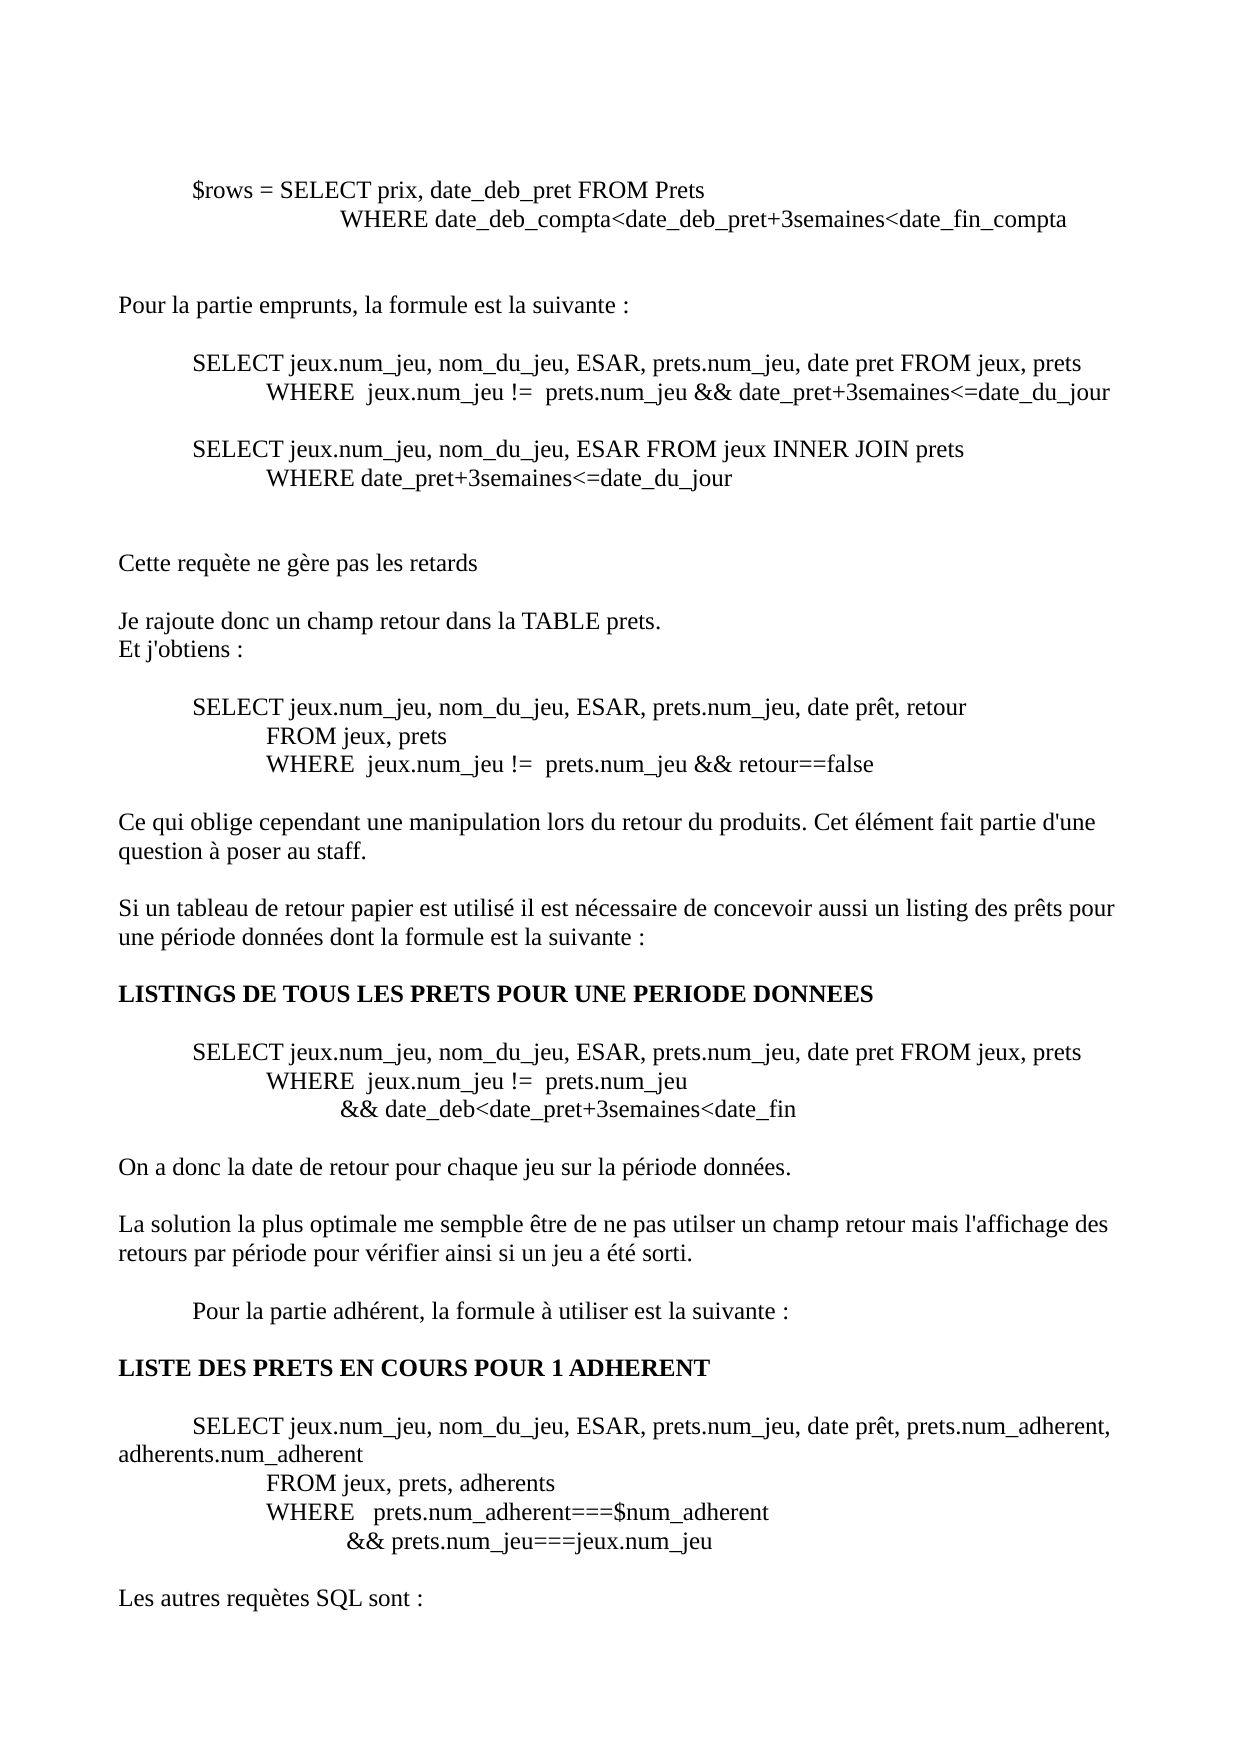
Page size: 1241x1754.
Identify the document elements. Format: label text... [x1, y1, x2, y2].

text && date_deb<date_pret+3semaines<date_fin [118, 1094, 1122, 1123]
text Si un tableau de retour papier est utilisé il est nécessaire de concevoir aussi un listing des prêts pour une période données dont la formule est la suivante : [118, 893, 1122, 951]
text LISTINGS DE TOUS LES PRETS POUR UNE PERIODE DONNEES [118, 979, 1122, 1008]
text WHERE date_pret+3semaines<=date_du_jour [118, 463, 1122, 492]
text WHERE prets.num_adherent===$num_adherent [118, 1497, 1122, 1526]
text WHERE date_deb_compta<date_deb_pret+3semaines<date_fin_compta [118, 204, 1122, 233]
text Et j'obtiens : [118, 634, 1122, 663]
text SELECT jeux.num_jeu, nom_du_jeu, ESAR, prets.num_jeu, date prêt, retour [118, 692, 1122, 721]
text WHERE jeux.num_jeu != prets.num_jeu [118, 1066, 1122, 1094]
text Les autres requètes SQL sont : [118, 1583, 1122, 1612]
text Ce qui oblige cependant une manipulation lors du retour du produits. Cet élément fait partie d'une question à poser au staff. [118, 807, 1122, 864]
text SELECT jeux.num_jeu, nom_du_jeu, ESAR, prets.num_jeu, date pret FROM jeux, prets [118, 348, 1122, 377]
text FROM jeux, prets, adherents [118, 1468, 1122, 1497]
text La solution la plus optimale me sempble être de ne pas utilser un champ retour mais l'affichage des retours par période pour vérifier ainsi si un jeu a été sorti. [118, 1209, 1122, 1267]
text Pour la partie emprunts, la formule est la suivante : [118, 291, 1122, 319]
text && prets.num_jeu===jeux.num_jeu [118, 1526, 1122, 1554]
text SELECT jeux.num_jeu, nom_du_jeu, ESAR, prets.num_jeu, date pret FROM jeux, prets [118, 1037, 1122, 1066]
text On a donc la date de retour pour chaque jeu sur la période données. [118, 1152, 1122, 1181]
text Cette requète ne gère pas les retards [118, 548, 1122, 577]
text SELECT jeux.num_jeu, nom_du_jeu, ESAR FROM jeux INNER JOIN prets [118, 434, 1122, 463]
text SELECT jeux.num_jeu, nom_du_jeu, ESAR, prets.num_jeu, date prêt, prets.num_adherent, adherents.num_adherent [118, 1411, 1122, 1468]
text Pour la partie adhérent, la formule à utiliser est la suivante : [118, 1296, 1122, 1324]
text $rows = SELECT prix, date_deb_pret FROM Prets [118, 176, 1122, 204]
text WHERE jeux.num_jeu != prets.num_jeu && date_pret+3semaines<=date_du_jour [118, 377, 1122, 406]
text FROM jeux, prets [118, 721, 1122, 749]
text LISTE DES PRETS EN COURS POUR 1 ADHERENT [118, 1353, 1122, 1382]
text WHERE jeux.num_jeu != prets.num_jeu && retour==false [118, 749, 1122, 778]
text Je rajoute donc un champ retour dans la TABLE prets. [118, 606, 1122, 634]
